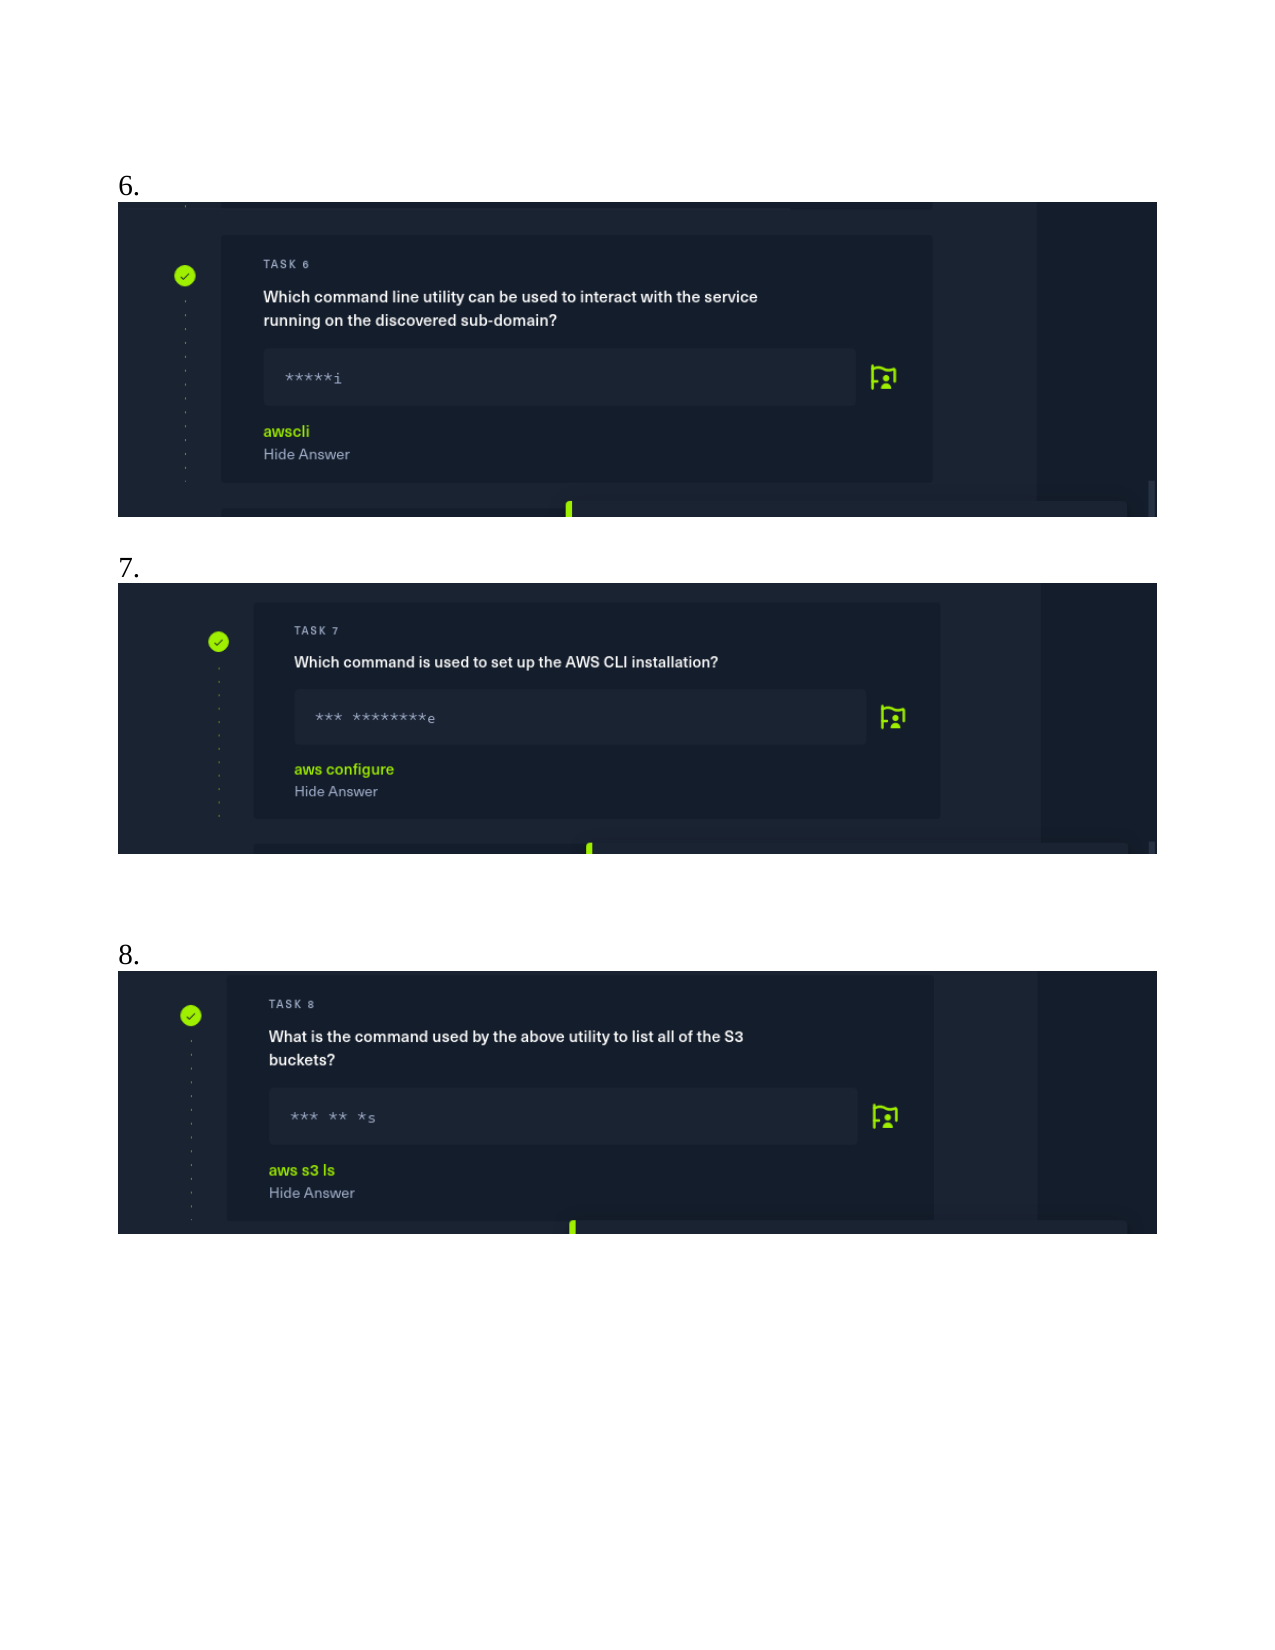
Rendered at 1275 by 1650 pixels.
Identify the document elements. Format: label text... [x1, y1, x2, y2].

picture [118, 971, 1157, 1234]
text 6. [118, 168, 1157, 202]
picture [118, 202, 1157, 517]
text 7. [118, 550, 1157, 583]
text 8. [118, 937, 1157, 971]
picture [118, 583, 1157, 854]
